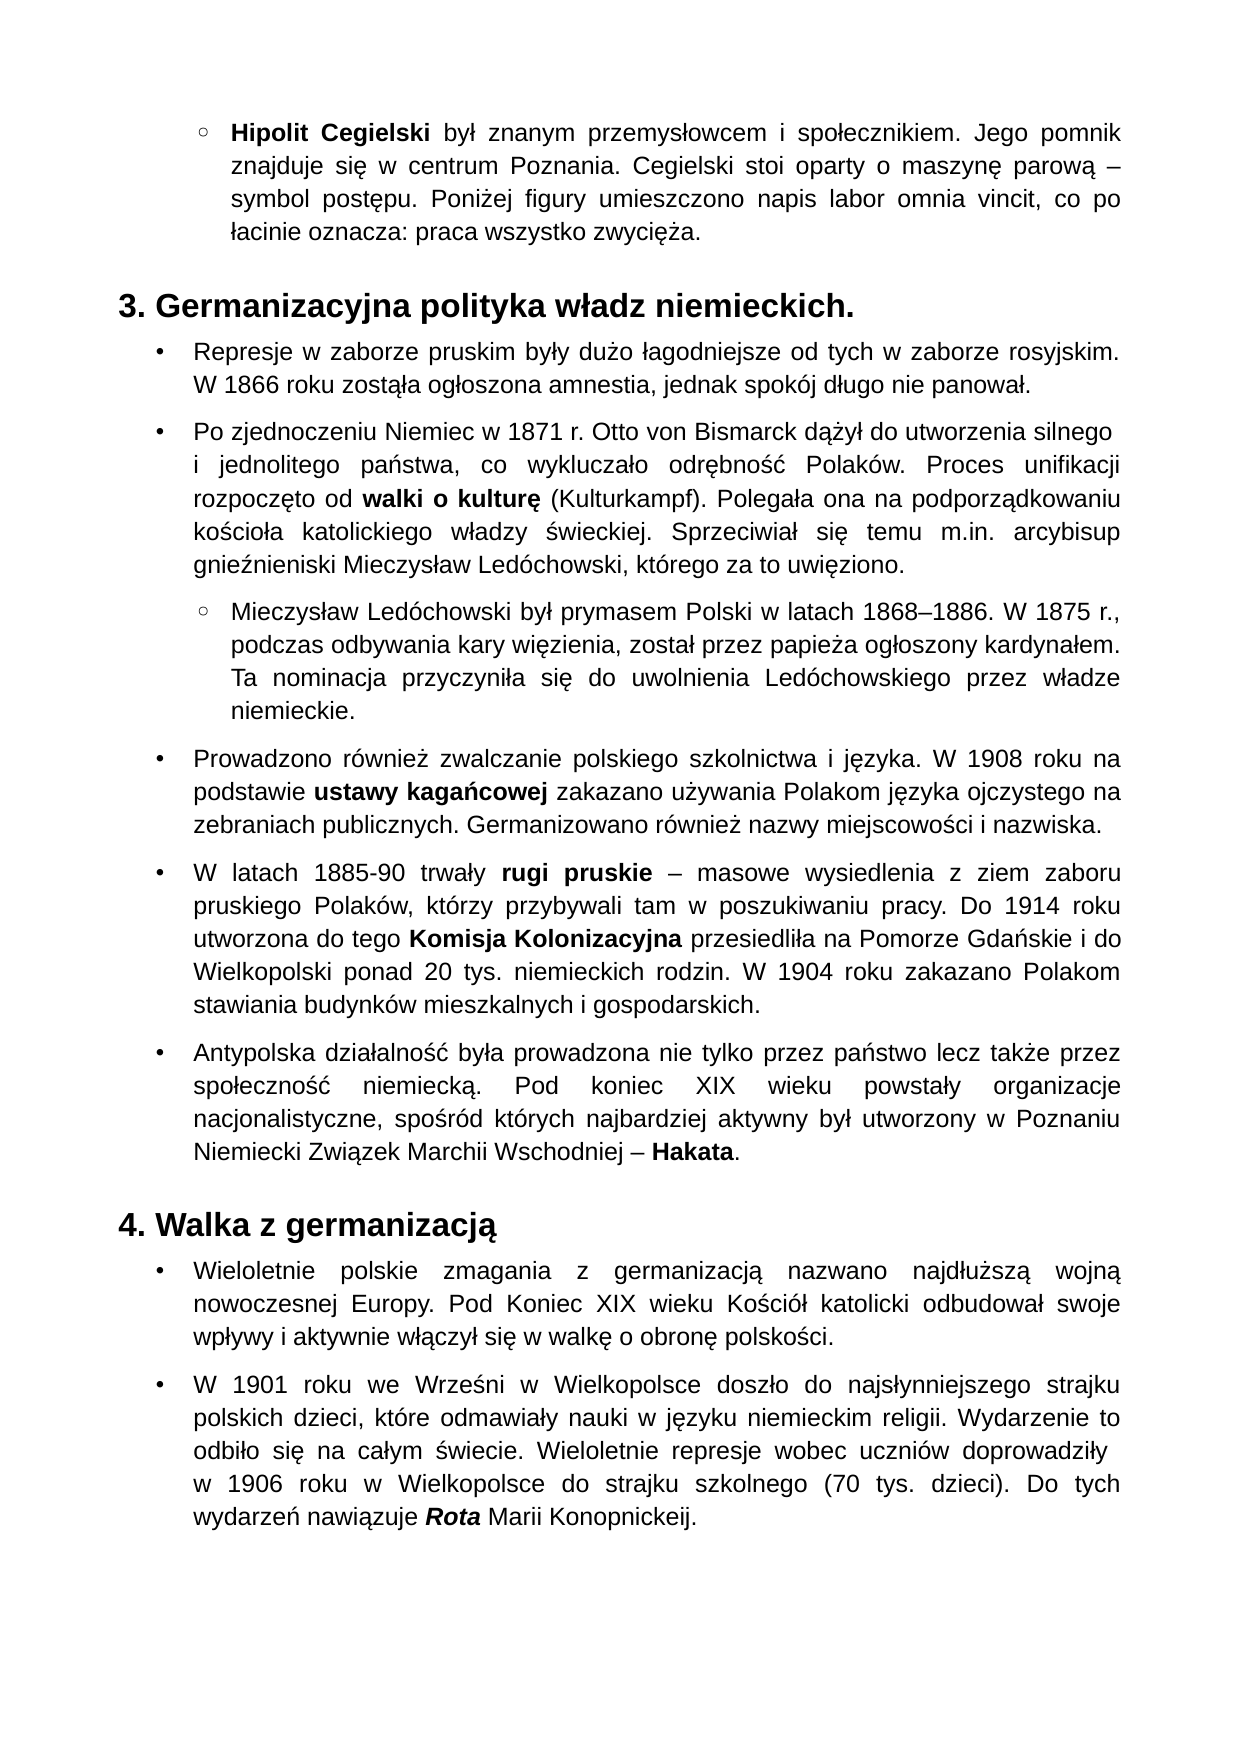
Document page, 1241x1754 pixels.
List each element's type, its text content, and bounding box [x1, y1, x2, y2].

subtitle 4. Walka z germanizacją [118, 1205, 1122, 1243]
subtitle 3. Germanizacyjna polityka władz niemieckich. [118, 286, 1122, 324]
list W latach 1885-90 trwały rugi pruskie – masowe wysiedlenia z ziem zaboru pruskiego Polaków, którzy przybywali tam w poszukiwaniu pracy. Do 1914 roku utworzona do tego Komisja Kolonizacyjna przesiedliła na Pomorze Gdańskie i do Wielkopolski ponad 20 tys. niemieckich rodzin. W 1904 roku zakazano Polakom stawiania budynków mieszkalnych i gospodarskich. [156, 858, 1122, 1019]
list Antypolska działalność była prowadzona nie tylko przez państwo lecz także przez społeczność niemiecką. Pod koniec XIX wieku powstały organizacje nacjonalistyczne, spośród których najbardziej aktywny był utworzony w Poznaniu Niemiecki Związek Marchii Wschodniej – Hakata. [156, 1037, 1122, 1165]
list Prowadzono również zwalczanie polskiego szkolnictwa i języka. W 1908 roku na podstawie ustawy kagańcowej zakazano używania Polakom języka ojczystego na zebraniach publicznych. Germanizowano również nazwy miejscowości i nazwiska. [156, 744, 1122, 839]
list Represje w zaborze pruskim były dużo łagodniejsze od tych w zaborze rosyjskim. W 1866 roku zostąła ogłoszona amnestia, jednak spokój długo nie panował. [156, 337, 1122, 398]
list Wieloletnie polskie zmagania z germanizacją nazwano najdłuższą wojną nowoczesnej Europy. Pod Koniec XIX wieku Kościół katolicki odbudował swoje wpływy i aktywnie włączył się w walkę o obronę polskości. [156, 1256, 1122, 1351]
list Hipolit Cegielski był znanym przemysłowcem i społecznikiem. Jego pomnik znajduje się w centrum Poznania. Cegielski stoi oparty o maszynę parową – symbol postępu. Poniżej figury umieszczono napis labor omnia vincit, co po łacinie oznacza: praca wszystko zwycięża. [193, 118, 1122, 246]
list Mieczysław Ledóchowski był prymasem Polski w latach 1868–1886. W 1875 r., podczas odbywania kary więzienia, został przez papieża ogłoszony kardynałem. Ta nominacja przyczyniła się do uwolnienia Ledóchowskiego przez władze niemieckie. [193, 597, 1122, 725]
list Po zjednoczeniu Niemiec w 1871 r. Otto von Bismarck dążył do utworzenia silnego i jednolitego państwa, co wykluczało odrębność Polaków. Proces unifikacji rozpoczęto od walki o kulturę (Kulturkampf). Polegała ona na podporządkowaniu kościoła katolickiego władzy świeckiej. Sprzeciwiał się temu m.in. arcybisup gnieźnieniski Mieczysław Ledóchowski, którego za to uwięziono. [156, 417, 1122, 578]
list W 1901 roku we Wrześni w Wielkopolsce doszło do najsłynniejszego strajku polskich dzieci, które odmawiały nauki w języku niemieckim religii. Wydarzenie to odbiło się na całym świecie. Wieloletnie represje wobec uczniów doprowadziły w 1906 roku w Wielkopolsce do strajku szkolnego (70 tys. dzieci). Do tych wydarzeń nawiązuje Rota Marii Konopnickeij. [156, 1370, 1122, 1531]
